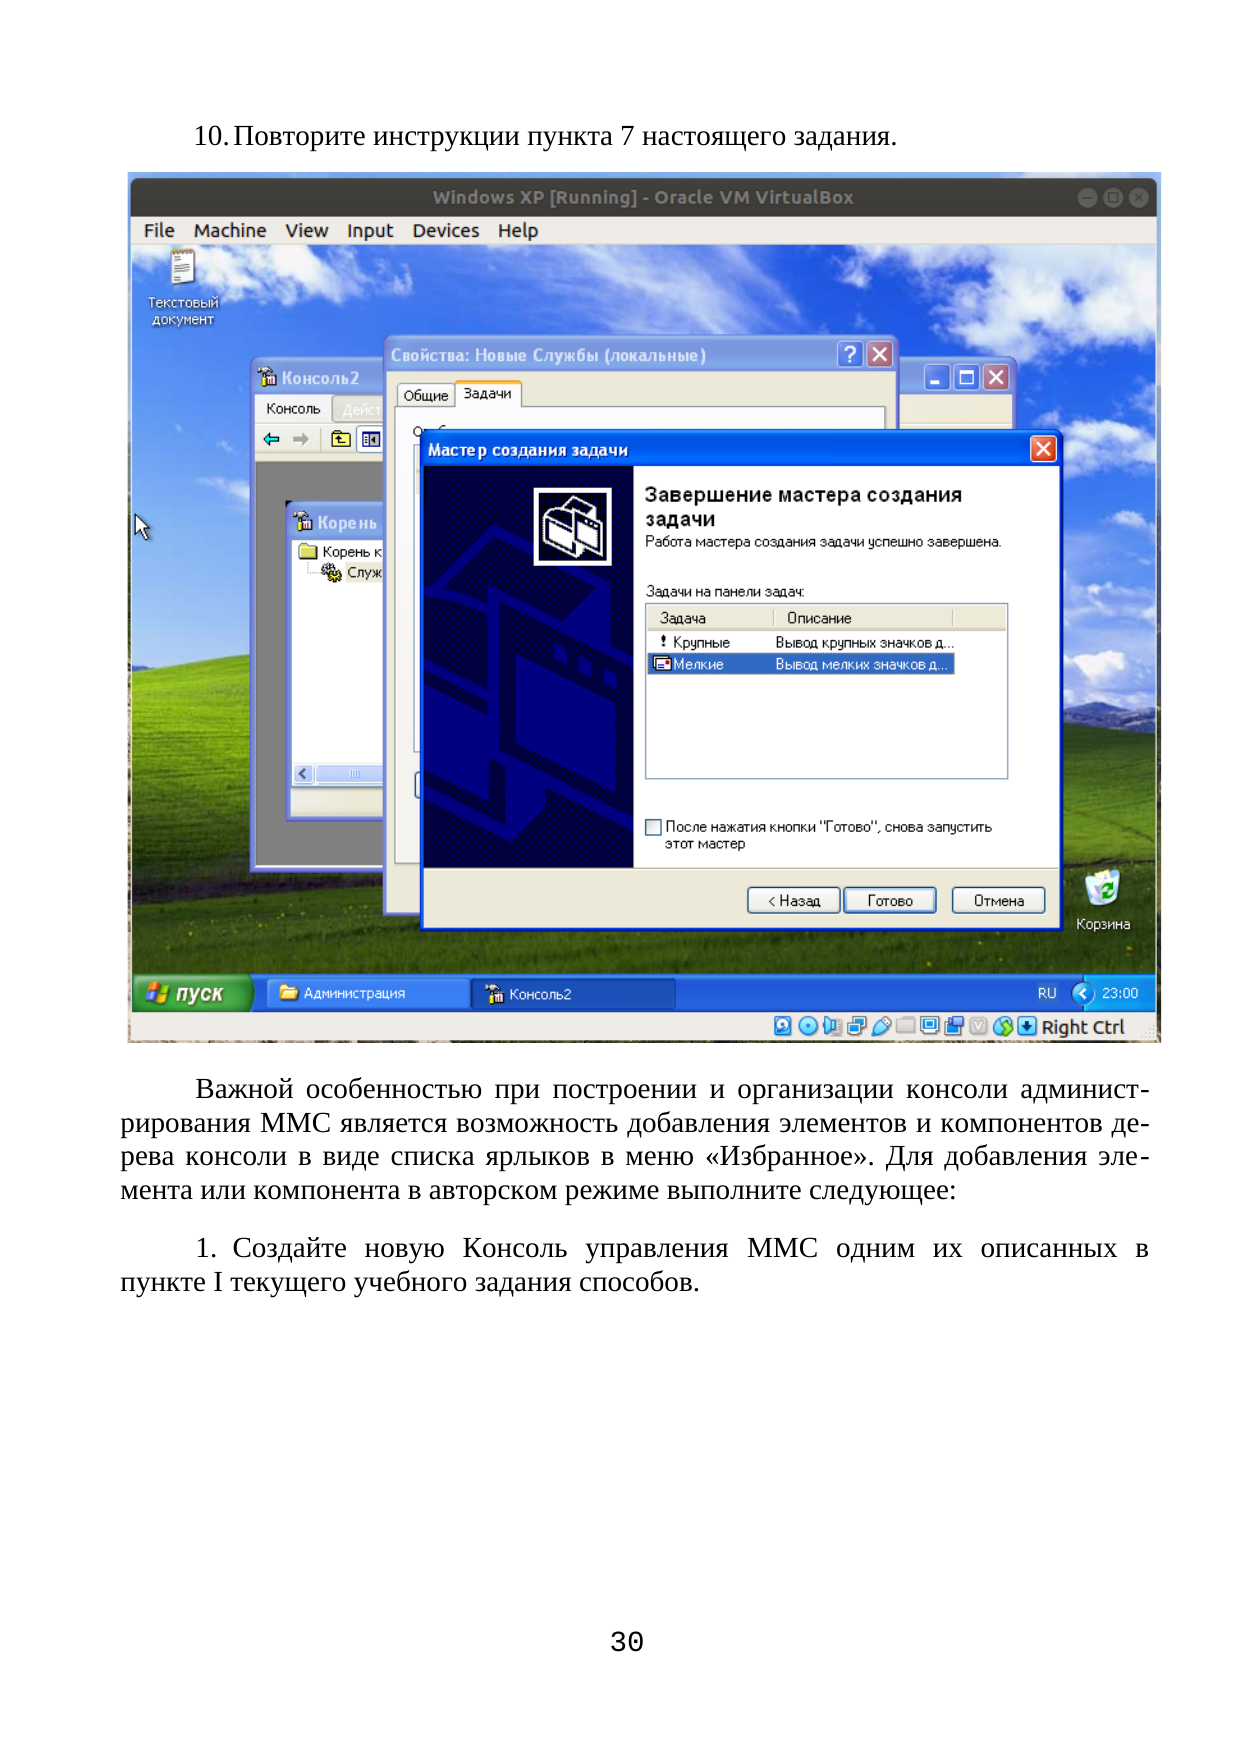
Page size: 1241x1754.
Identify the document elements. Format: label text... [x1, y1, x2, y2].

text Важной особенностью при построении и организации консоли админист­рирования MMC является возможность добавления элементов и компонентов де­рева консоли в виде списка ярлыков в меню «Избранное». Для добавления эле­мента или компонента в авторском режиме выполните следующее: [120, 1072, 1149, 1206]
list Повторите инструкции пункта 7 настоящего задания. [118, 118, 1152, 152]
picture [127, 172, 1162, 1043]
list Создайте новую Консоль управления MMC одним их описанных в пункте I текущего учебного задания способов. [120, 1231, 1149, 1298]
